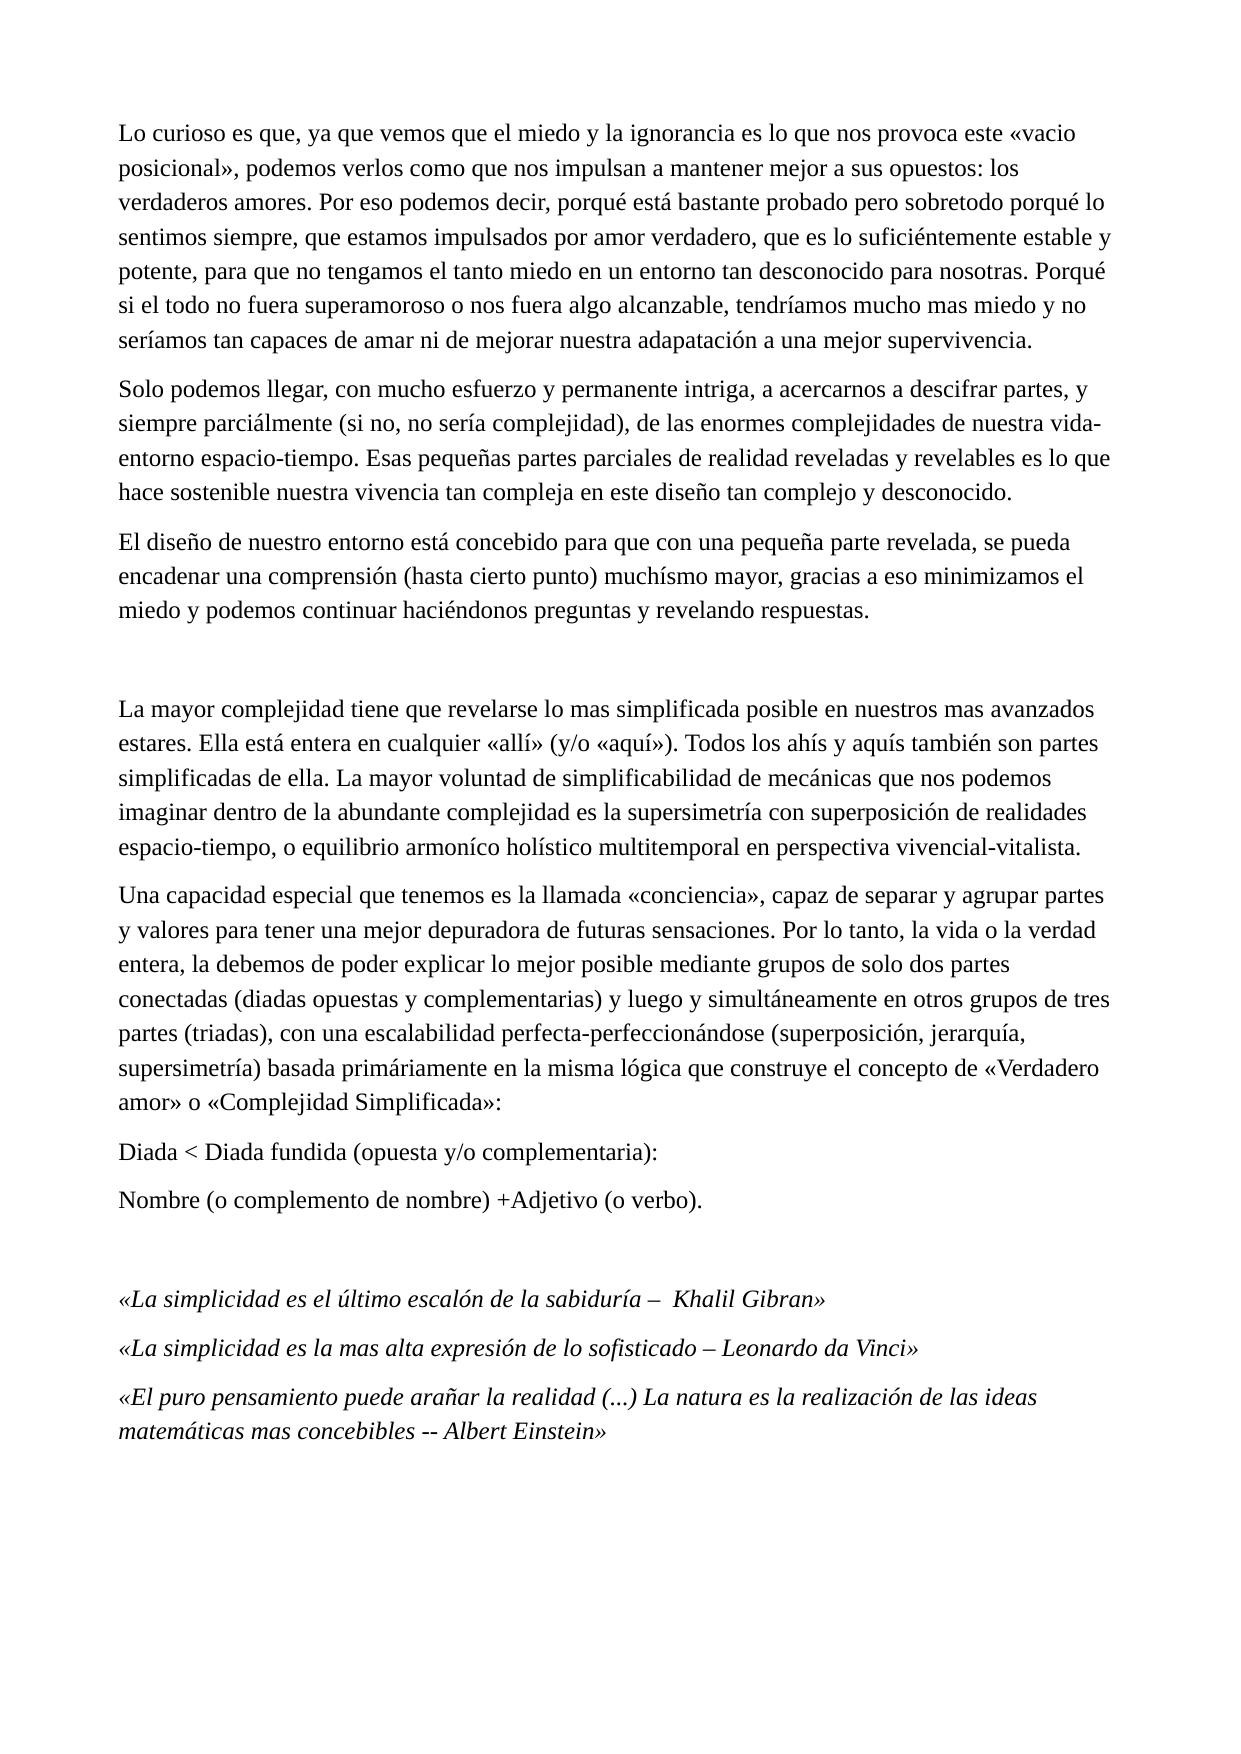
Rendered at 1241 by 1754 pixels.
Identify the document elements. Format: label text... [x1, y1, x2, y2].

text «La simplicidad es el último escalón de la sabiduría – Khalil Gibran» [118, 1284, 1122, 1312]
text La mayor complejidad tiene que revelarse lo mas simplificada posible en nuestros mas avanzados estares. Ella está entera en cualquier «allí» (y/o «aquí»). Todos los ahís y aquís también son partes simplificadas de ella. La mayor voluntad de simplificabilidad de mecánicas que nos podemos imaginar dentro de la abundante complejidad es la supersimetría con superposición de realidades espacio-tiempo, o equilibrio armoníco holístico multitemporal en perspectiva vivencial-vitalista. [118, 694, 1122, 860]
text El diseño de nuestro entorno está concebido para que con una pequeña parte revelada, se pueda encadenar una comprensión (hasta cierto punto) muchísmo mayor, gracias a eso minimizamos el miedo y podemos continuar haciéndonos preguntas y revelando respuestas. [118, 527, 1122, 624]
text Solo podemos llegar, con mucho esfuerzo y permanente intriga, a acercarnos a descifrar partes, y siempre parciálmente (si no, no sería complejidad), de las enormes complejidades de nuestra vida-entorno espacio-tiempo. Esas pequeñas partes parciales de realidad reveladas y revelables es lo que hace sostenible nuestra vivencia tan compleja en este diseño tan complejo y desconocido. [118, 374, 1122, 506]
text «La simplicidad es la mas alta expresión de lo sofisticado – Leonardo da Vinci» [118, 1333, 1122, 1362]
text Diada < Diada fundida (opuesta y/o complementaria): [118, 1137, 1122, 1165]
text «El puro pensamiento puede arañar la realidad (...) La natura es la realización de las ideas matemáticas mas concebibles -- Albert Einstein» [118, 1382, 1122, 1445]
text Lo curioso es que, ya que vemos que el miedo y la ignorancia es lo que nos provoca este «vacio posicional», podemos verlos como que nos impulsan a mantener mejor a sus opuestos: los verdaderos amores. Por eso podemos decir, porqué está bastante probado pero sobretodo porqué lo sentimos siempre, que estamos impulsados por amor verdadero, que es lo suficiéntemente estable y potente, para que no tengamos el tanto miedo en un entorno tan desconocido para nosotras. Porqué si el todo no fuera superamoroso o nos fuera algo alcanzable, tendríamos mucho mas miedo y no seríamos tan capaces de amar ni de mejorar nuestra adapatación a una mejor supervivencia. [118, 118, 1122, 354]
text Nombre (o complemento de nombre) +Adjetivo (o verbo). [118, 1186, 1122, 1214]
text Una capacidad especial que tenemos es la llamada «conciencia», capaz de separar y agrupar partes y valores para tener una mejor depuradora de futuras sensaciones. Por lo tanto, la vida o la verdad entera, la debemos de poder explicar lo mejor posible mediante grupos de solo dos partes conectadas (diadas opuestas y complementarias) y luego y simultáneamente en otros grupos de tres partes (triadas), con una escalabilidad perfecta-perfeccionándose (superposición, jerarquía, supersimetría) basada primáriamente en la misma lógica que construye el concepto de «Verdadero amor» o «Complejidad Simplificada»: [118, 881, 1122, 1116]
